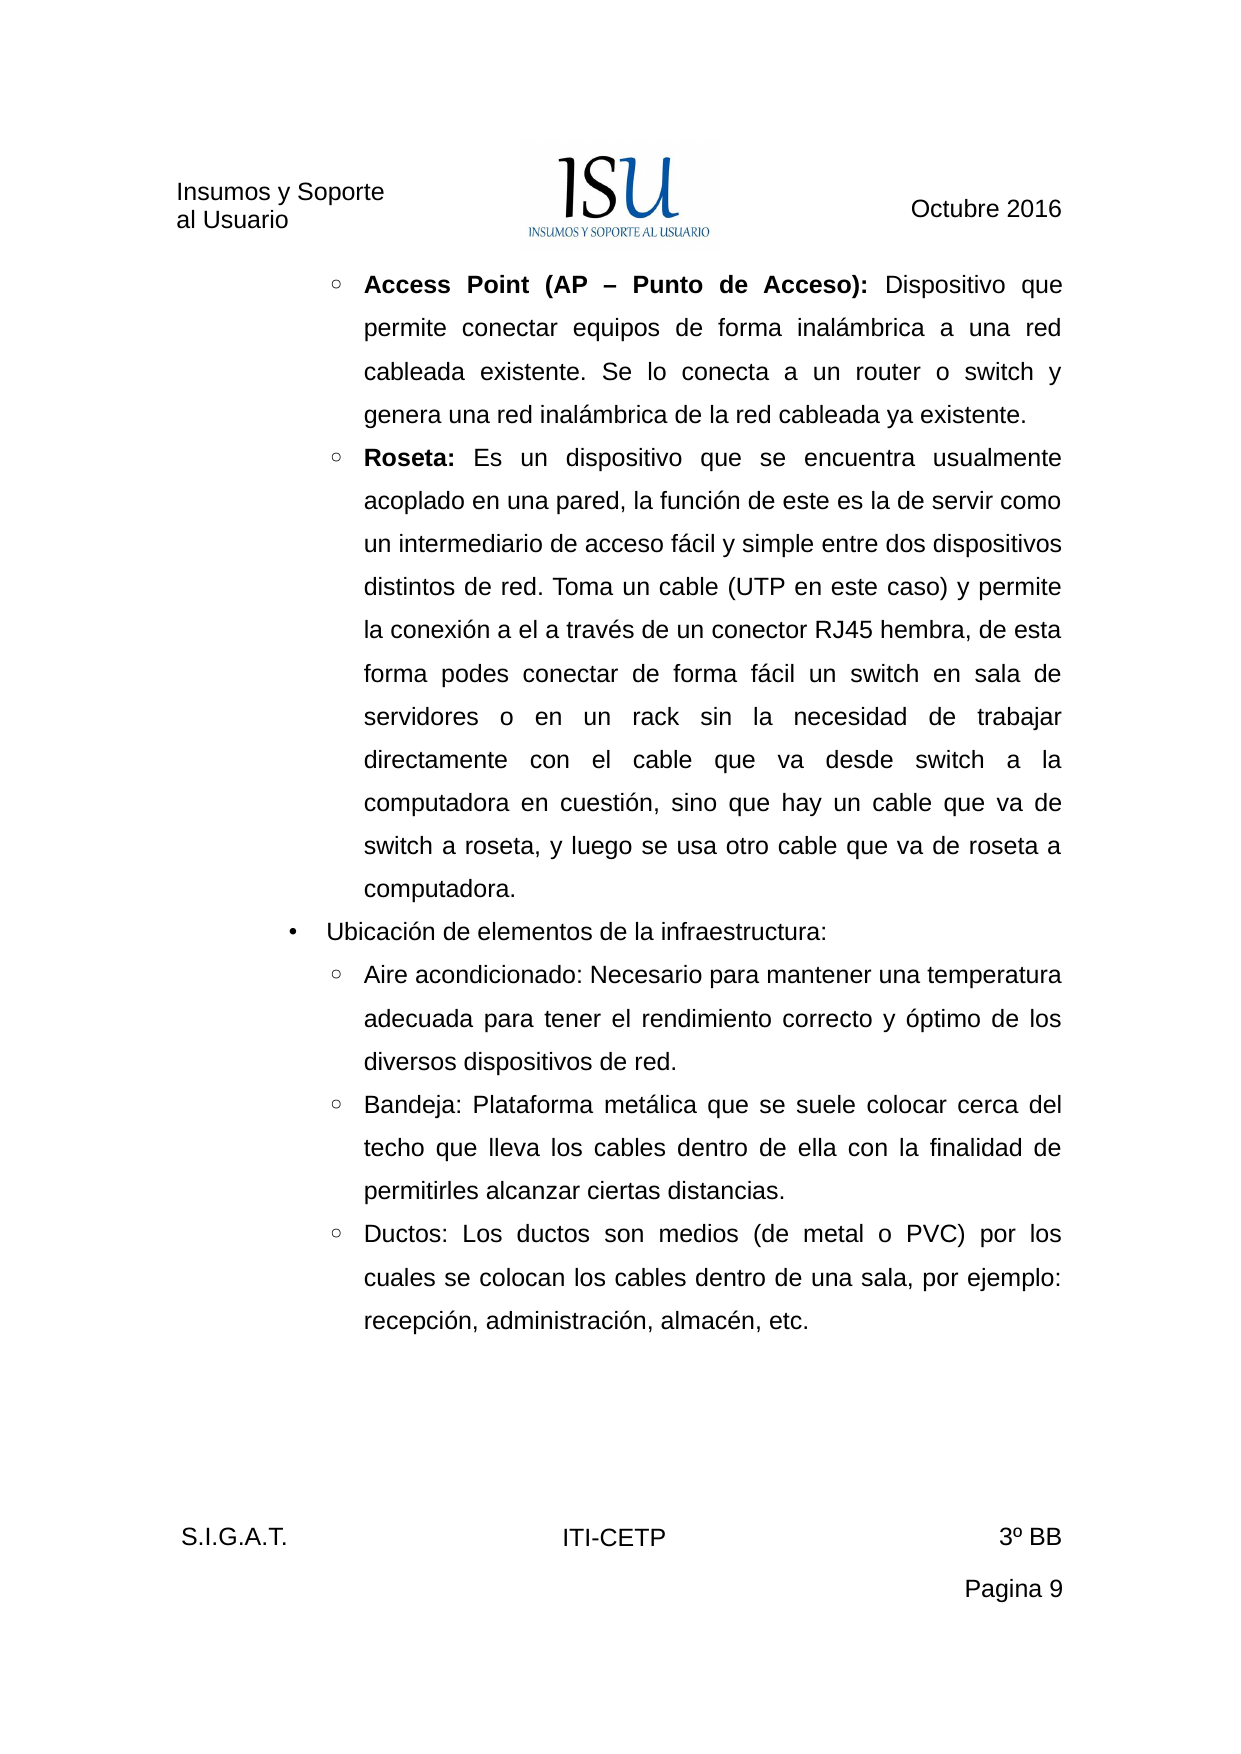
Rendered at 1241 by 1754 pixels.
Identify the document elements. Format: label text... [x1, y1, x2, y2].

picture [517, 138, 723, 252]
list Aire acondicionado: Necesario para mantener una temperatura adecuada para tener el rendimiento correcto y óptimo de los diversos dispositivos de red. [326, 961, 1063, 1076]
list Roseta: Es un dispositivo que se encuentra usualmente acoplado en una pared, la función de este es la de servir como un intermediario de acceso fácil y simple entre dos dispositivos distintos de red. Toma un cable (UTP en este caso) y permite la conexión a el a través de un conector RJ45 hembra, de esta forma podes conectar de forma fácil un switch en sala de servidores o en un rack sin la necesidad de trabajar directamente con el cable que va desde switch a la computadora en cuestión, sino que hay un cable que va de switch a roseta, y luego se usa otro cable que va de roseta a computadora. [326, 443, 1063, 903]
list Bandeja: Plataforma metálica que se suele colocar cerca del techo que lleva los cables dentro de ella con la finalidad de permitirles alcanzar ciertas distancias. [326, 1090, 1063, 1205]
list Ubicación de elementos de la infraestructura: [288, 917, 1063, 946]
list Access Point (AP – Punto de Acceso): Dispositivo que permite conectar equipos de forma inalámbrica a una red cableada existente. Se lo conecta a un router o switch y genera una red inalámbrica de la red cableada ya existente. [326, 270, 1063, 428]
list Ductos: Los ductos son medios (de metal o PVC) por los cuales se colocan los cables dentro de una sala, por ejemplo: recepción, administración, almacén, etc. [326, 1219, 1063, 1334]
